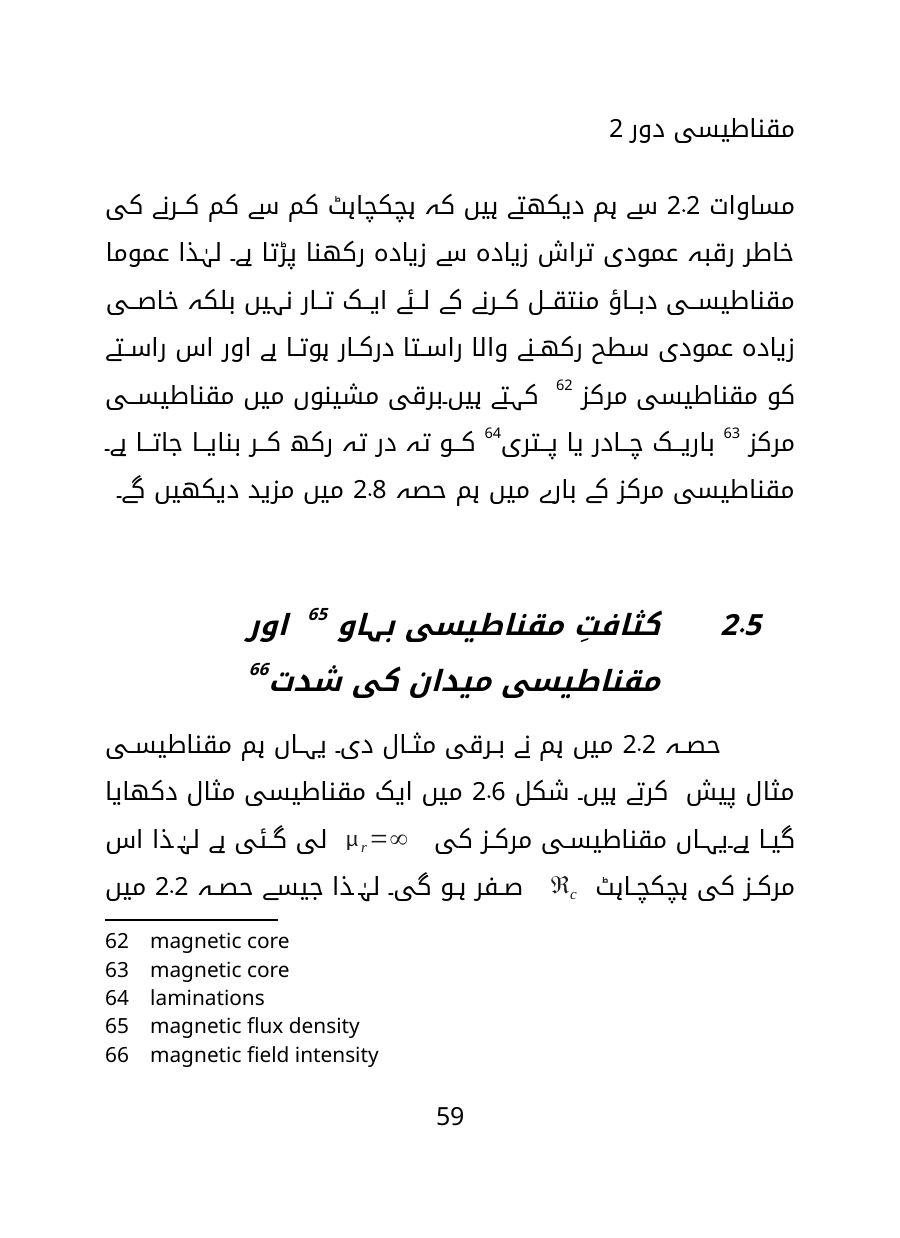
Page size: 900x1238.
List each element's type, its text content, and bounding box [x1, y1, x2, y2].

list magnetic field intensity [105, 1040, 795, 1068]
text magnetic core [105, 926, 795, 955]
list magnetic flux density [105, 1012, 795, 1040]
text laminations [105, 983, 795, 1012]
subtitle کثافتِ مقناطیسی بہاو اور مقناطیسی میدان کی شدت [105, 598, 720, 709]
text حصہ 2.2 میں ہم نے برقی مثال دی۔ یہاں ہم مقناطیسی مثال پیش کرتے ہیں۔ شکل 2.6 میں ایک مقناطیسی مثال دکھایا گیا ہے۔یہاں مقناطیسی مرکز کی لی گئی ہے لہٰذا اس مرکز کی ہچکچاہٹ صفر ہو گی۔ لہٰذا جیسے حصہ 2.2 میں تانبہ کی تار استعمال کی گئی یہاں مقناطیسی مرکز کو مقناطیسی دباؤ ایک جگہ سے دوسری جگہ پہنچانے کے لئے استعمال کیا گیا ہے۔ اس شکل میں مقناطیسی دباؤ کو خلائی درز کی مزاحمتتک پہنچایا گیا ہے۔ [105, 721, 795, 911]
text magnetic core [105, 955, 795, 983]
text بالکل برقی مثال کی طرح، مقناطیسی دباؤ کو کم ہچکچاہٹ والے راستے اس جگہ پہنچایا جاتا ہے جہاں اس کی ضرورت ہو۔ مساوات 2.2 سے ہم دیکھتے ہیں کہ ہچکچاہٹ، مقناطیسی نفوذ پذیریسے منسلک ہے ۔ کو عمومالکھا جاتا ہے جہاں کے برابر ہے۔ لوہا، کچھ دھاتیں اور چند جدید مصنوعی اشیاء ایسی ہیں جن کاہے۔ لہٰذا انہیں کو مقناطیسی دباؤ ایک جگہ سے دوسری جگہ پہنچانے کے لئے استعمال کیا جاتا ہے۔ البتہ کی مقدار اتنی نہیں ہے کہ اس سے بنی سلاخ کی ہچکچاہٹ ہر جگہ نظرانداز کی جا سکے۔ مساوات 2.2 سے ہم دیکھتے ہیں کہ ہچکچاہٹ کم سے کم کرنے کی خاطر رقبہ عمودی تراش زیادہ سے زیادہ رکھنا پڑتا ہے۔ لہٰذا عموما مقناطیسی دباؤ منتقل کرنے کے لئے ایک تار نہیں بلکہ خاصی زیادہ عمودی سطح رکھنے والا راستا درکار ہوتا ہے اور اس راستے کو مقناطیسی مرکز کہتے ہیں۔برقی مشینوں میں مقناطیسی مرکز باریک چادر یا پتری کو تہ در تہ رکھ کر بنایا جاتا ہے۔ مقناطیسی مرکز کے بارے میں ہم حصہ 2.8 میں مزید دیکھیں گے۔ [105, 182, 795, 514]
